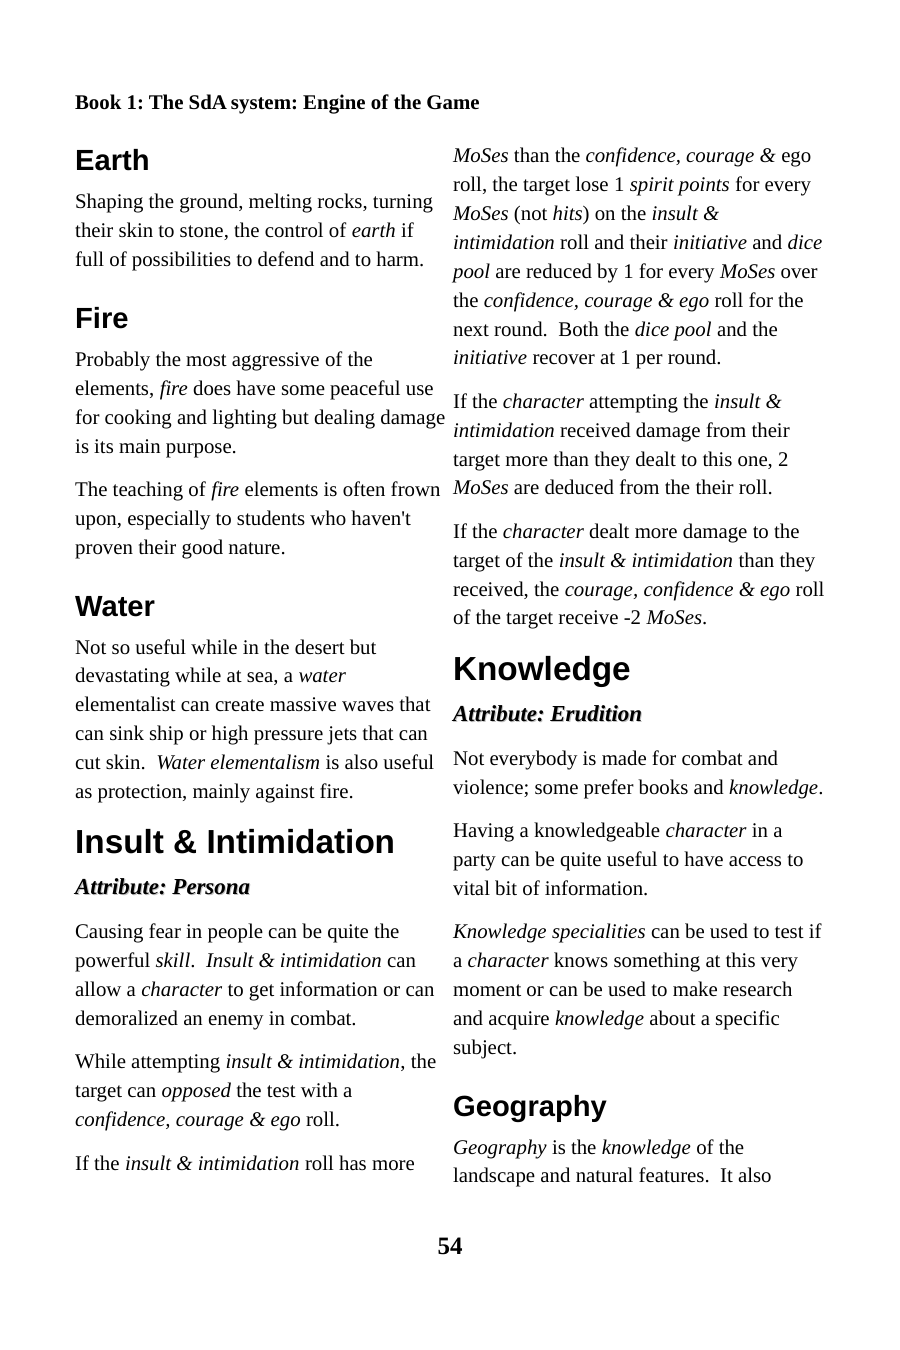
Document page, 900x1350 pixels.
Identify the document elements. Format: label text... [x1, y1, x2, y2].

subtitle Fire [75, 301, 447, 334]
text MoSes than the confidence, courage & ego roll, the target lose 1 spirit points for every MoSes (not hits) on the insult & intimidation roll and their initiative and dice pool are reduced by 1 for every MoSes over the confidence, courage & ego roll for the next round. Both the dice pool and the initiative recover at 1 per round. [453, 143, 825, 369]
text If the insult & intimidation roll has more [75, 1151, 447, 1174]
text If the character attempting the insult & intimidation received damage from their target more than they dealt to this one, 2 MoSes are deduced from the their roll. [453, 389, 825, 499]
text Not everybody is made for combat and violence; some prefer books and knowledge. [453, 746, 825, 799]
subtitle Water [75, 588, 447, 622]
text Attribute: Persona [75, 873, 447, 899]
subtitle Earth [75, 143, 447, 177]
text While attempting insult & intimidation, the target can opposed the test with a confidence, courage & ego roll. [75, 1049, 447, 1131]
text Shaping the ground, melting rocks, turning their skin to stone, the control of earth if full of possibilities to defend and to harm. [75, 189, 447, 271]
subtitle Geography [453, 1088, 825, 1122]
text Knowledge specialities can be used to test if a character knows something at this very moment or can be used to make research and acquire knowledge about a specific subject. [453, 919, 825, 1059]
text Probably the most aggressive of the elements, fire does have some peaceful use for cooking and lighting but dealing damage is its main purpose. [75, 347, 447, 458]
text Causing fear in people can be quite the powerful skill. Insult & intimidation can allow a character to get information or can demoralized an enemy in combat. [75, 919, 447, 1030]
text Geography is the knowledge of the landscape and natural features. It also [453, 1134, 825, 1187]
subtitle Insult & Intimidation [75, 822, 447, 861]
subtitle Knowledge [453, 649, 825, 687]
text The teaching of fire elements is often frown upon, especially to students who haven't proven their good nature. [75, 477, 447, 559]
text Not so useful while in the desert but devastating while at sea, a water elementalist can create massive waves that can sink ship or high pressure jets that can cut skin. Water elementalism is also useful as protection, mainly against fire. [75, 634, 447, 803]
text Having a knowledgeable character in a party can be quite useful to have access to vital bit of information. [453, 818, 825, 900]
text If the character dealt more damage to the target of the insult & intimidation than they received, the courage, confidence & ego roll of the target receive -2 MoSes. [453, 519, 825, 629]
text Attribute: Erudition [453, 700, 825, 726]
